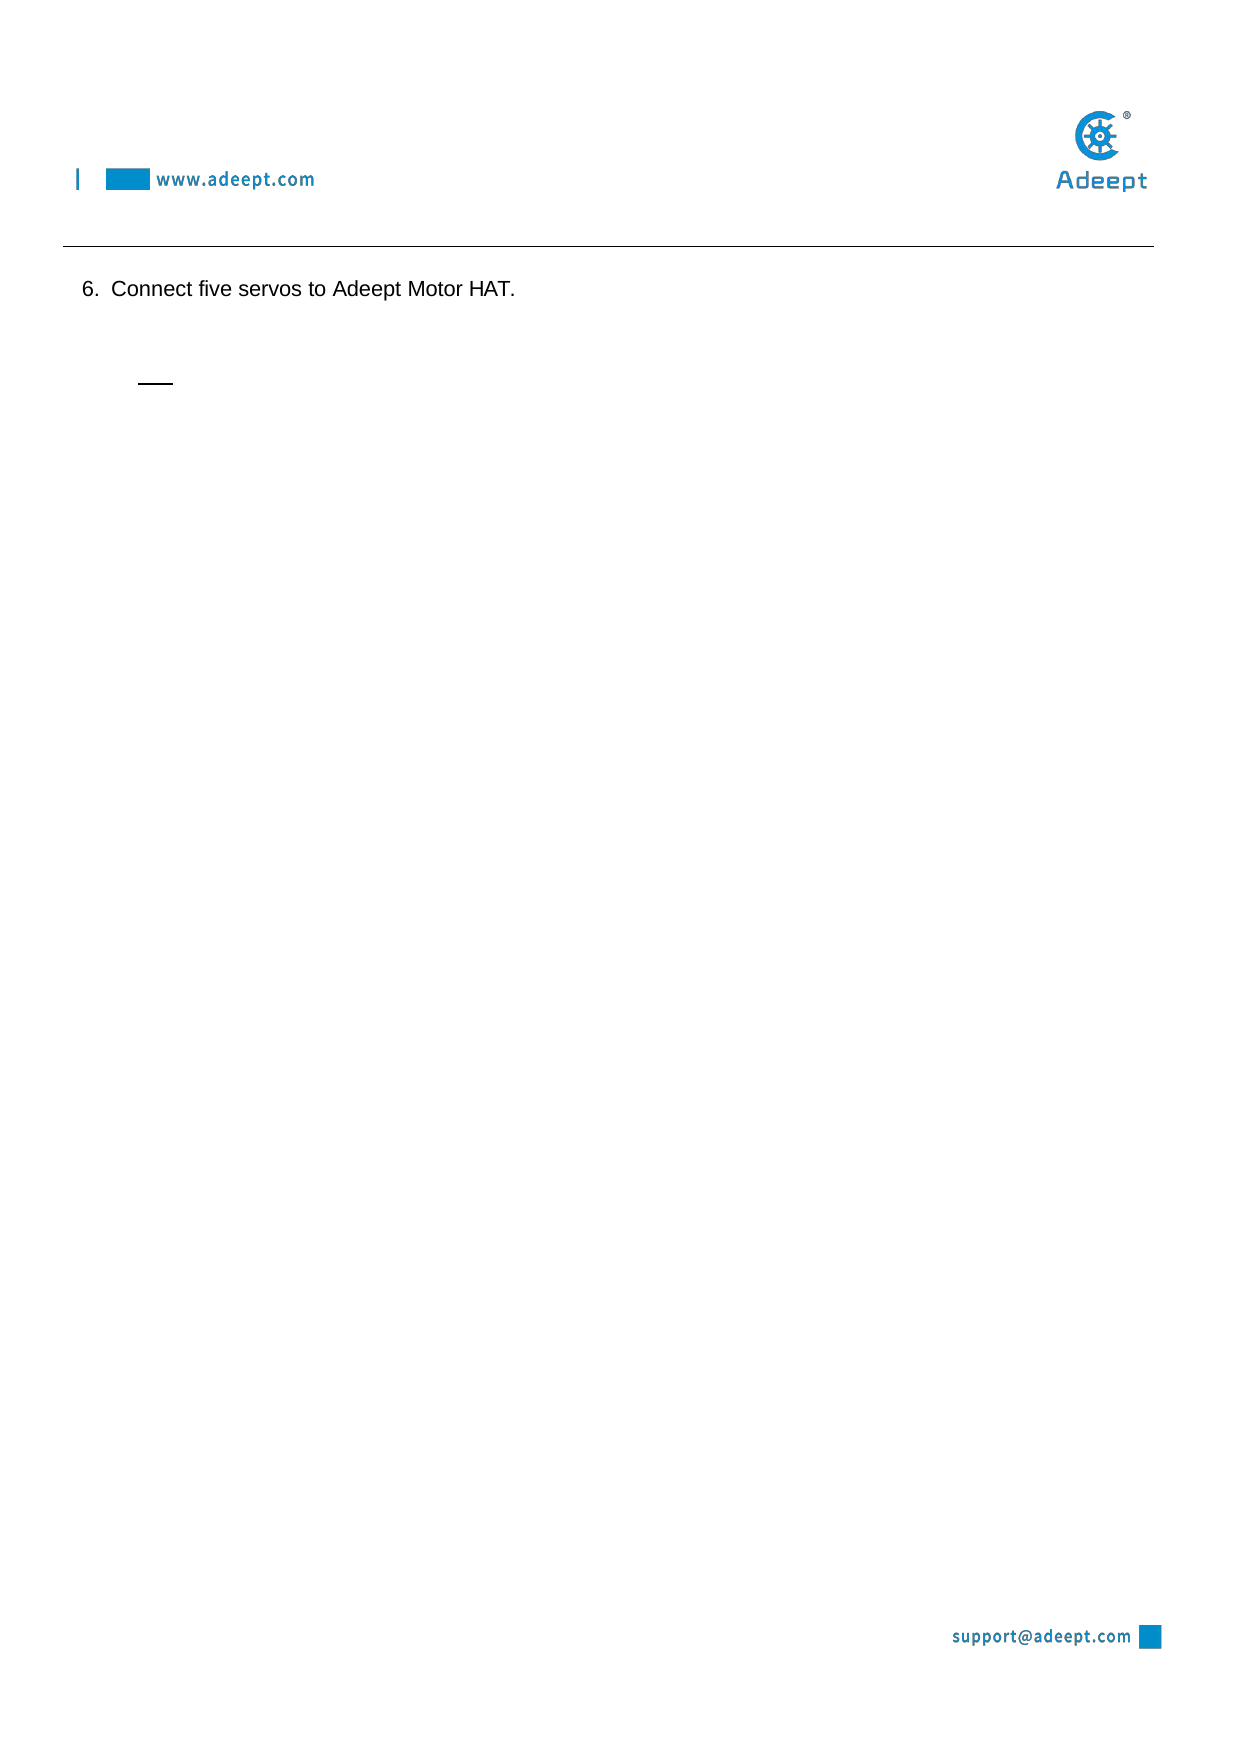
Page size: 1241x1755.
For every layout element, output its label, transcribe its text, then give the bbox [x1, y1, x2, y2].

picture [75, 167, 343, 191]
picture [947, 1625, 1139, 1649]
list Connect five servos to Adeept Motor HAT. [87, 276, 1178, 301]
picture [1056, 111, 1147, 192]
